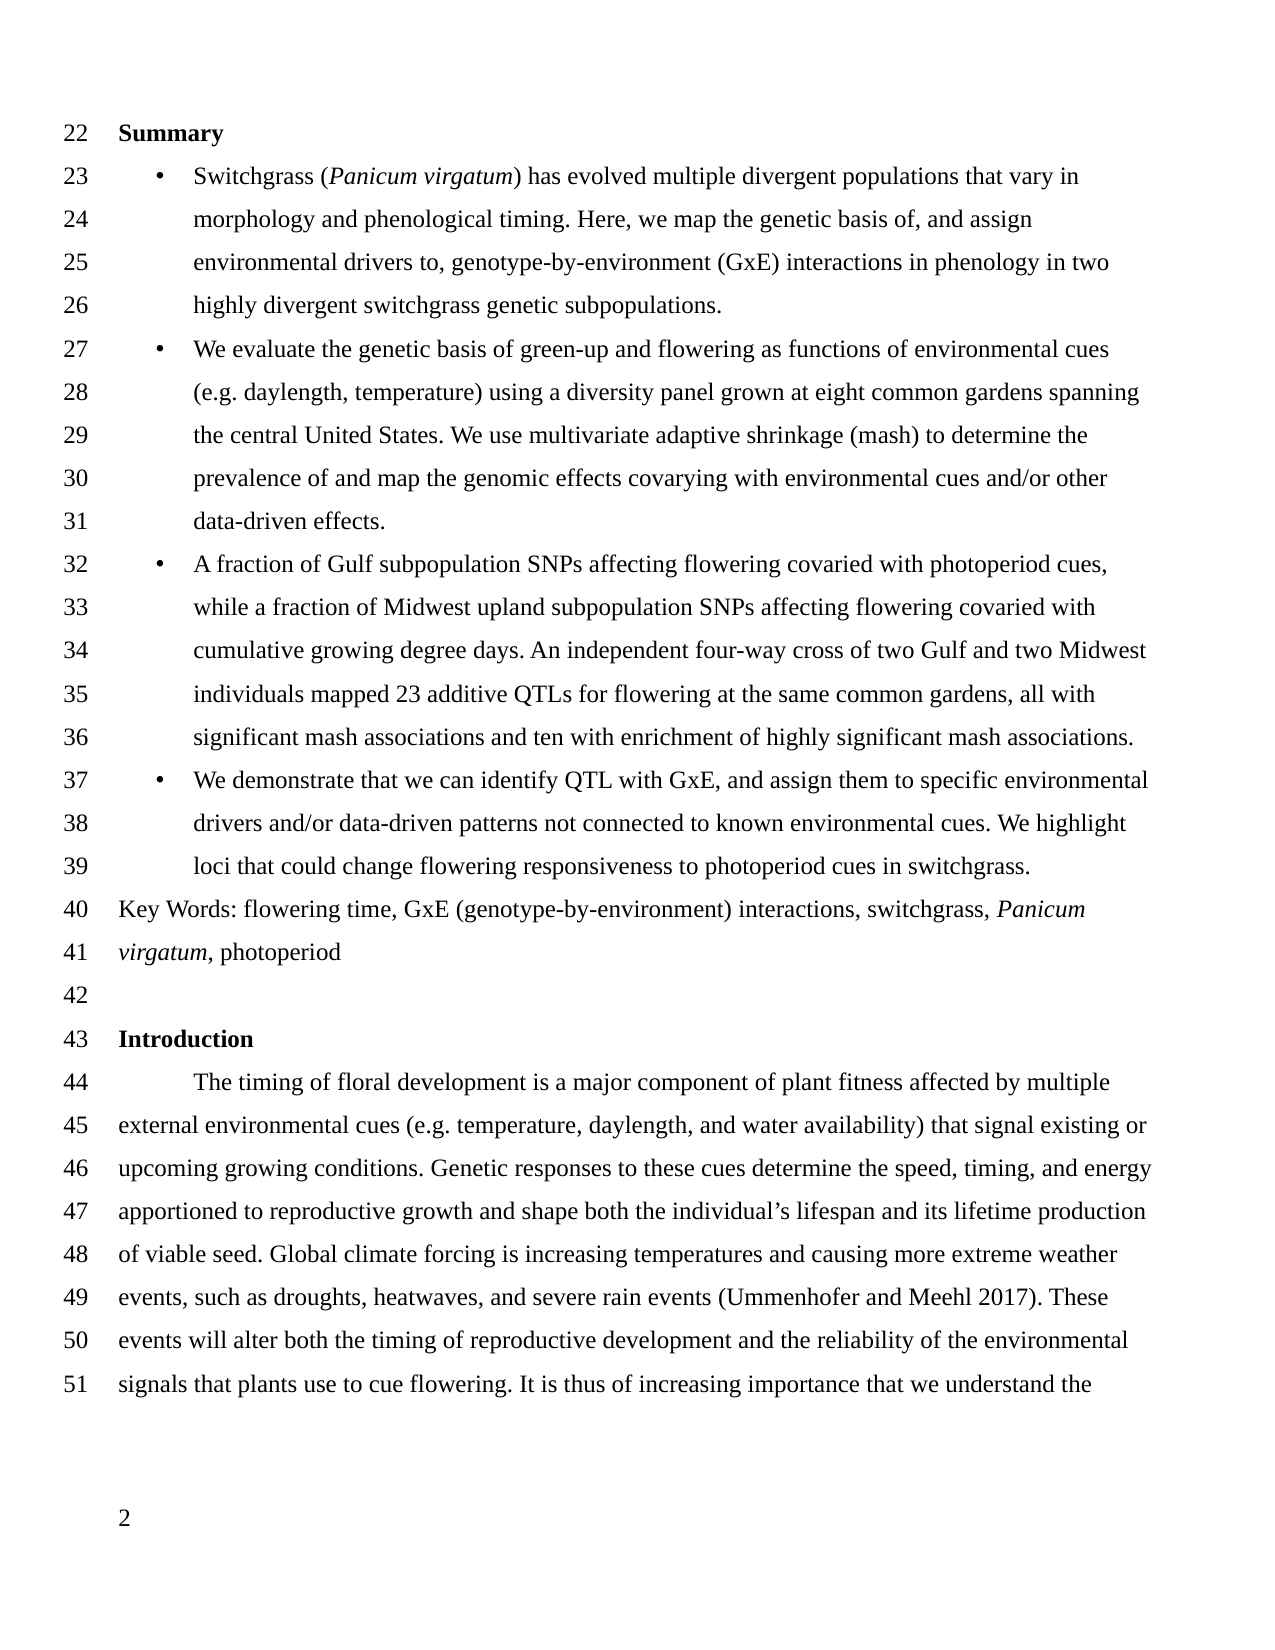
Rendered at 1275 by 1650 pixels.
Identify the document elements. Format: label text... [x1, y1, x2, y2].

text Introduction [118, 1024, 1157, 1052]
text The timing of floral development is a major component of plant fitness affected by multiple external environmental cues (e.g. temperature, daylength, and water availability) that signal existing or upcoming growing conditions. Genetic responses to these cues determine the speed, timing, and energy apportioned to reproductive growth and shape both the individual’s lifespan and its lifetime production of viable seed. Global climate forcing is increasing temperatures and causing more extreme weather events, such as droughts, heatwaves, and severe rain events (Ummenhofer and Meehl 2017). These events will alter both the timing of reproductive development and the reliability of the environmental signals that plants use to cue flowering. It is thus of increasing importance that we understand the [118, 1067, 1157, 1397]
list We demonstrate that we can identify QTL with GxE, and assign them to specific environmental drivers and/or data-driven patterns not connected to known environmental cues. We highlight loci that could change flowering responsiveness to photoperiod cues in switchgrass. [156, 765, 1157, 880]
list A fraction of Gulf subpopulation SNPs affecting flowering covaried with photoperiod cues, while a fraction of Midwest upland subpopulation SNPs affecting flowering covaried with cumulative growing degree days. An independent four-way cross of two Gulf and two Midwest individuals mapped 23 additive QTLs for flowering at the same common gardens, all with significant mash associations and ten with enrichment of highly significant mash associations. [156, 549, 1157, 751]
text Key Words: flowering time, GxE (genotype-by-environment) interactions, switchgrass, Panicum virgatum, photoperiod [118, 894, 1157, 966]
text Summary [118, 118, 1157, 147]
list We evaluate the genetic basis of green-up and flowering as functions of environmental cues (e.g. daylength, temperature) using a diversity panel grown at eight common gardens spanning the central United States. We use multivariate adaptive shrinkage (mash) to determine the prevalence of and map the genomic effects covarying with environmental cues and/or other data-driven effects. [156, 334, 1157, 535]
list Switchgrass (Panicum virgatum) has evolved multiple divergent populations that vary in morphology and phenological timing. Here, we map the genetic basis of, and assign environmental drivers to, genotype-by-environment (GxE) interactions in phenology in two highly divergent switchgrass genetic subpopulations. [156, 161, 1157, 319]
